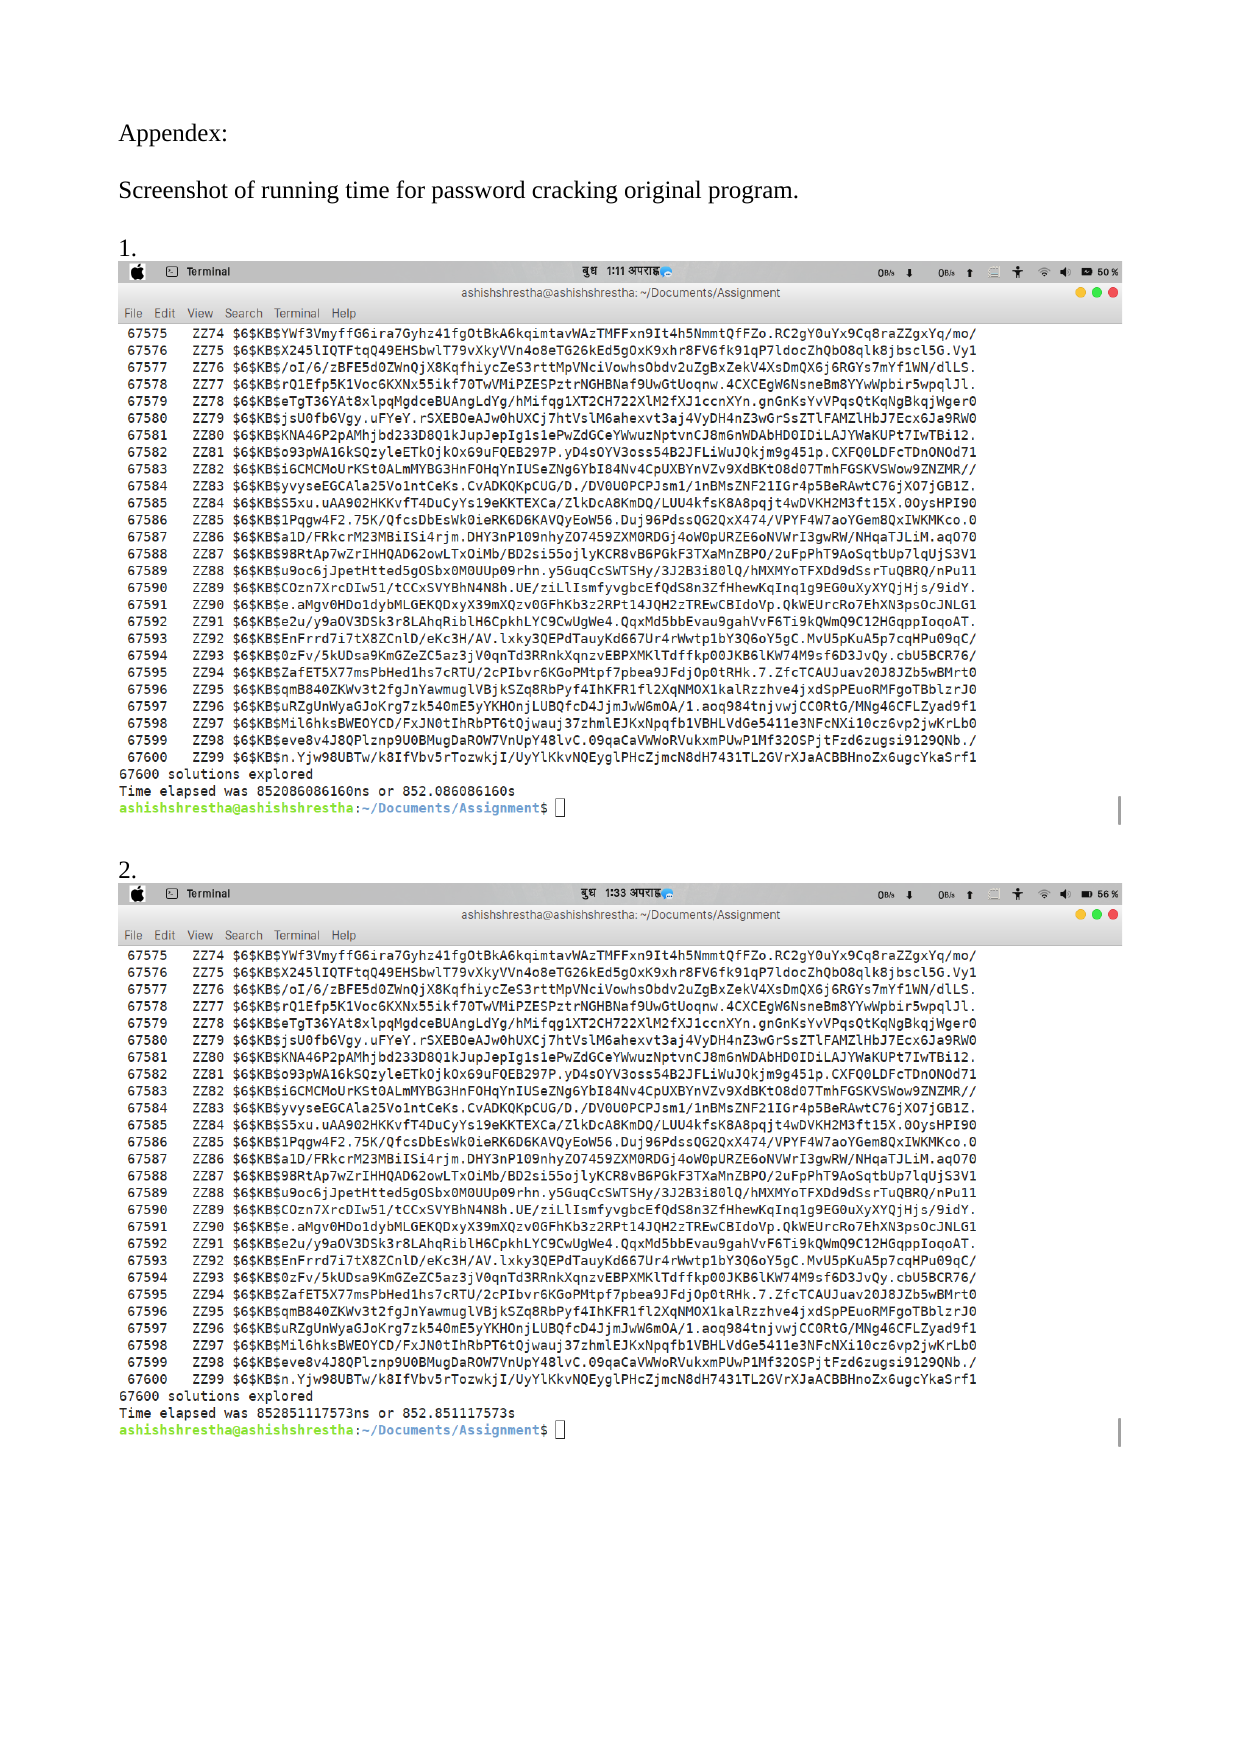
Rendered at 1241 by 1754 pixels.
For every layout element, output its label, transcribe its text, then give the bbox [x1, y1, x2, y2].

text 1. [118, 233, 1122, 261]
picture [118, 883, 1123, 1449]
picture [118, 261, 1123, 827]
text 2. [118, 855, 1122, 883]
text Appendex: [118, 118, 1122, 147]
text Screenshot of running time for password cracking original program. [118, 176, 1122, 204]
